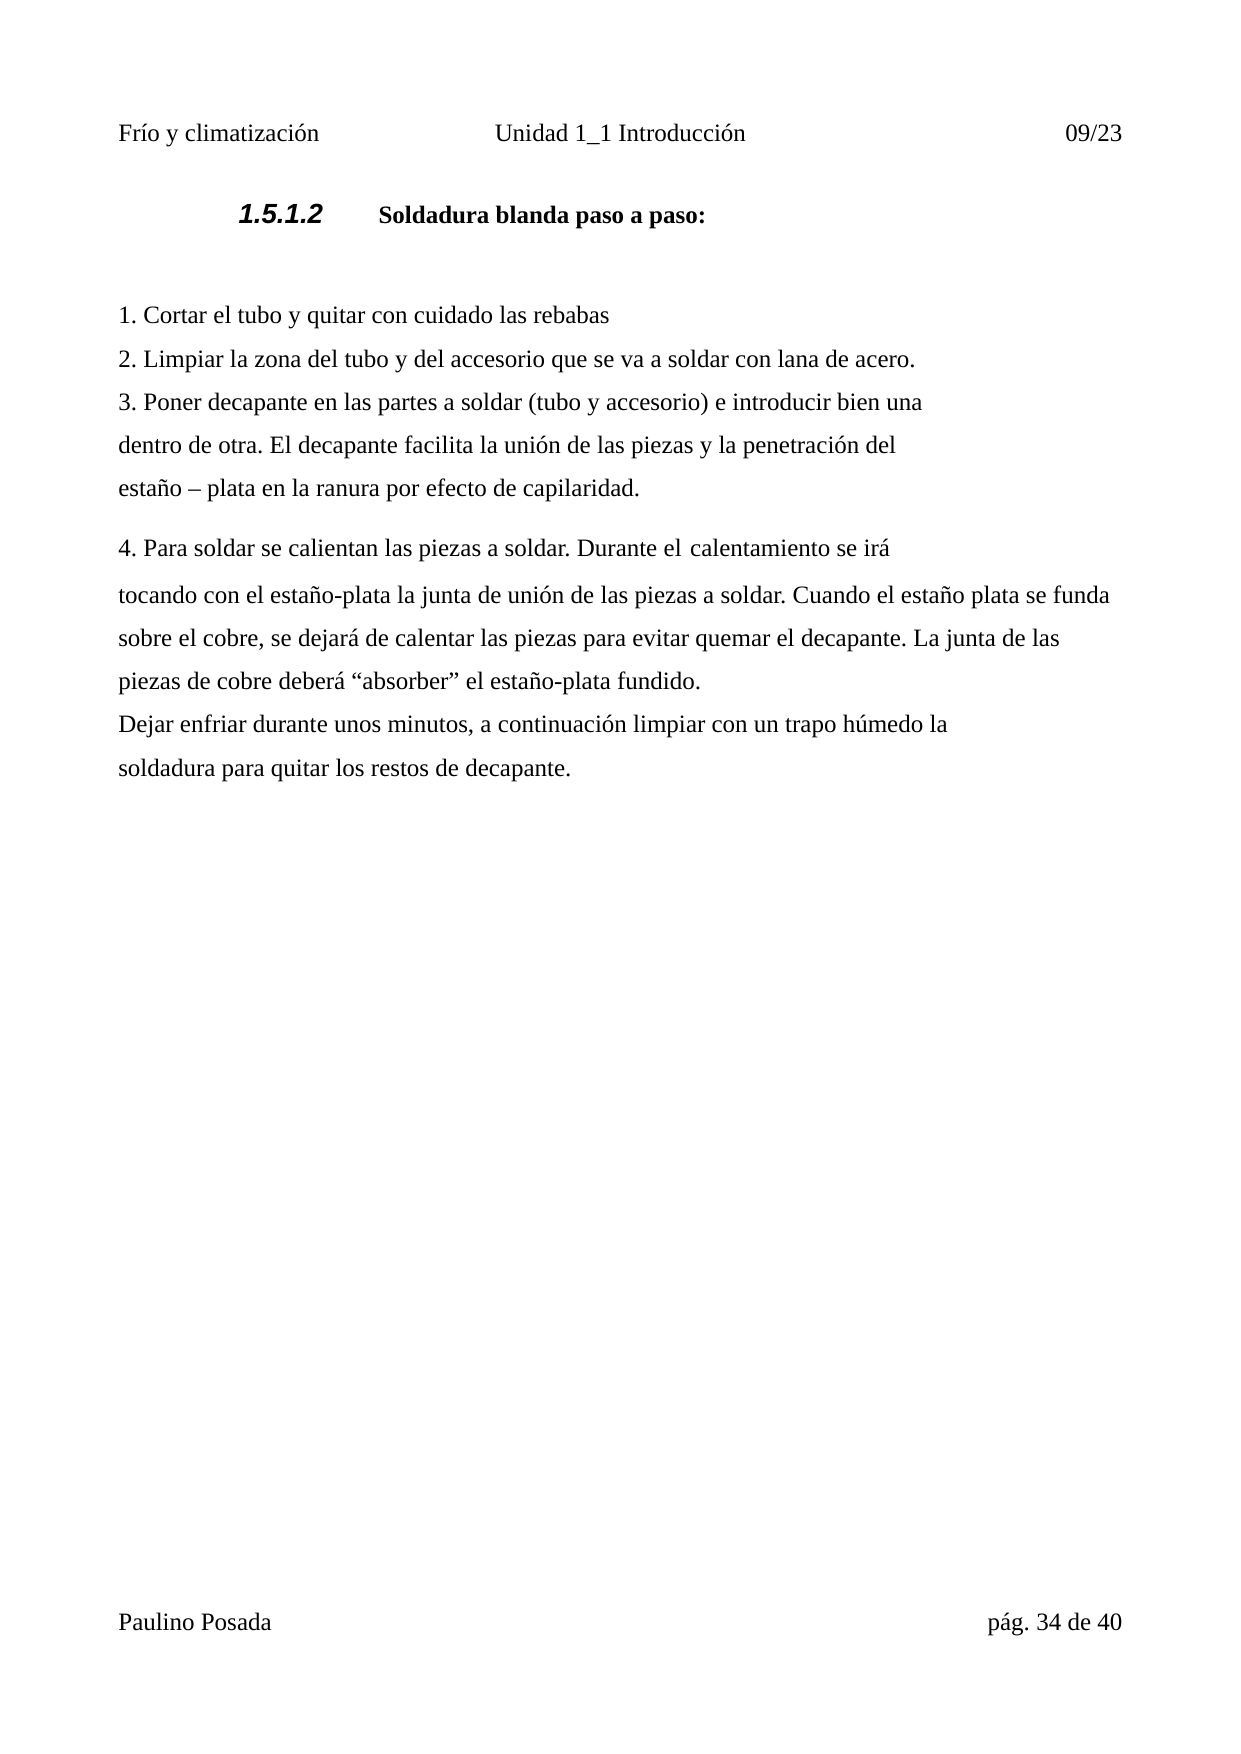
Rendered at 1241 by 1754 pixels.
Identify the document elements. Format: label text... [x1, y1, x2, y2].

text 1. Cortar el tubo y quitar con cuidado las rebabas 2. Limpiar la zona del tubo y del accesorio que se va a soldar con lana de acero. 3. Poner decapante en las partes a soldar (tubo y accesorio) e introducir bien una dentro de otra. El decapante facilita la unión de las piezas y la penetración del estaño – plata en la ranura por efecto de capilaridad. 4. Para soldar se calientan las piezas a soldar. Durante el calentamiento se irá tocando con el estaño-plata la junta de unión de las piezas a soldar. Cuando el estaño plata se funda sobre el cobre, se dejará de calentar las piezas para evitar quemar el decapante. La junta de las piezas de cobre deberá “absorber” el estaño-plata fundido. Dejar enfriar durante unos minutos, a continuación limpiar con un trapo húmedo la soldadura para quitar los restos de decapante. [118, 257, 1122, 781]
subtitle Soldadura blanda paso a paso: [231, 197, 1122, 229]
